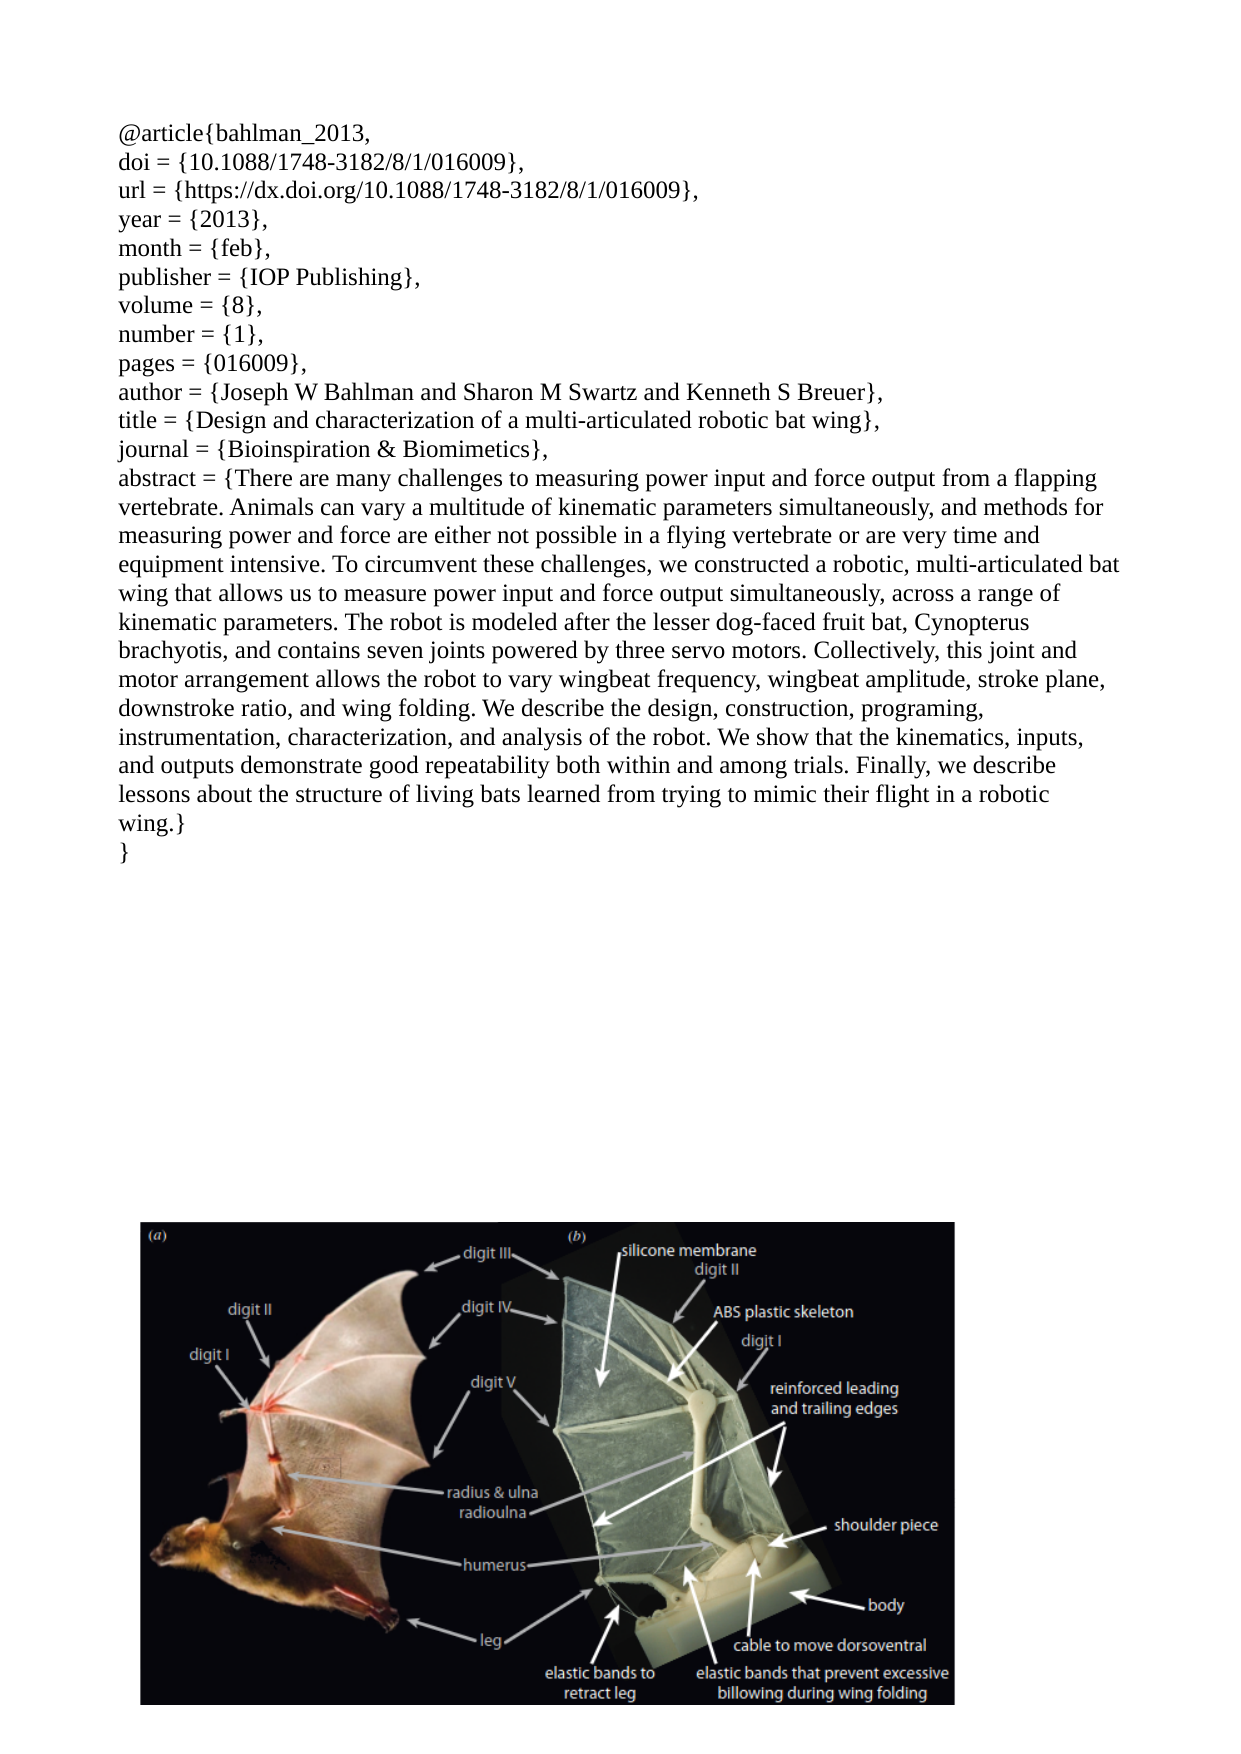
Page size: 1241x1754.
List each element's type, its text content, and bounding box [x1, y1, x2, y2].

text pages = {016009}, [118, 348, 1122, 377]
text volume = {8}, [118, 291, 1122, 319]
text journal = {Bioinspiration & Biomimetics}, [118, 434, 1122, 463]
text @article{bahlman_2013, [118, 118, 1122, 147]
text abstract = {There are many challenges to measuring power input and force output from a flapping vertebrate. Animals can vary a multitude of kinematic parameters simultaneously, and methods for measuring power and force are either not possible in a flying vertebrate or are very time and equipment intensive. To circumvent these challenges, we constructed a robotic, multi-articulated bat wing that allows us to measure power input and force output simultaneously, across a range of kinematic parameters. The robot is modeled after the lesser dog-faced fruit bat, Cynopterus brachyotis, and contains seven joints powered by three servo motors. Collectively, this joint and motor arrangement allows the robot to vary wingbeat frequency, wingbeat amplitude, stroke plane, downstroke ratio, and wing folding. We describe the design, construction, programing, instrumentation, characterization, and analysis of the robot. We show that the kinematics, inputs, and outputs demonstrate good repeatability both within and among trials. Finally, we describe lessons about the structure of living bats learned from trying to mimic their flight in a robotic wing.} [118, 463, 1122, 837]
text publisher = {IOP Publishing}, [118, 262, 1122, 291]
text author = {Joseph W Bahlman and Sharon M Swartz and Kenneth S Breuer}, [118, 377, 1122, 406]
text url = {https://dx.doi.org/10.1088/1748-3182/8/1/016009}, [118, 176, 1122, 204]
picture [140, 1222, 956, 1705]
text doi = {10.1088/1748-3182/8/1/016009}, [118, 147, 1122, 176]
text year = {2013}, [118, 204, 1122, 233]
text title = {Design and characterization of a multi-articulated robotic bat wing}, [118, 406, 1122, 434]
text number = {1}, [118, 319, 1122, 348]
text month = {feb}, [118, 233, 1122, 262]
text } [118, 837, 1122, 866]
